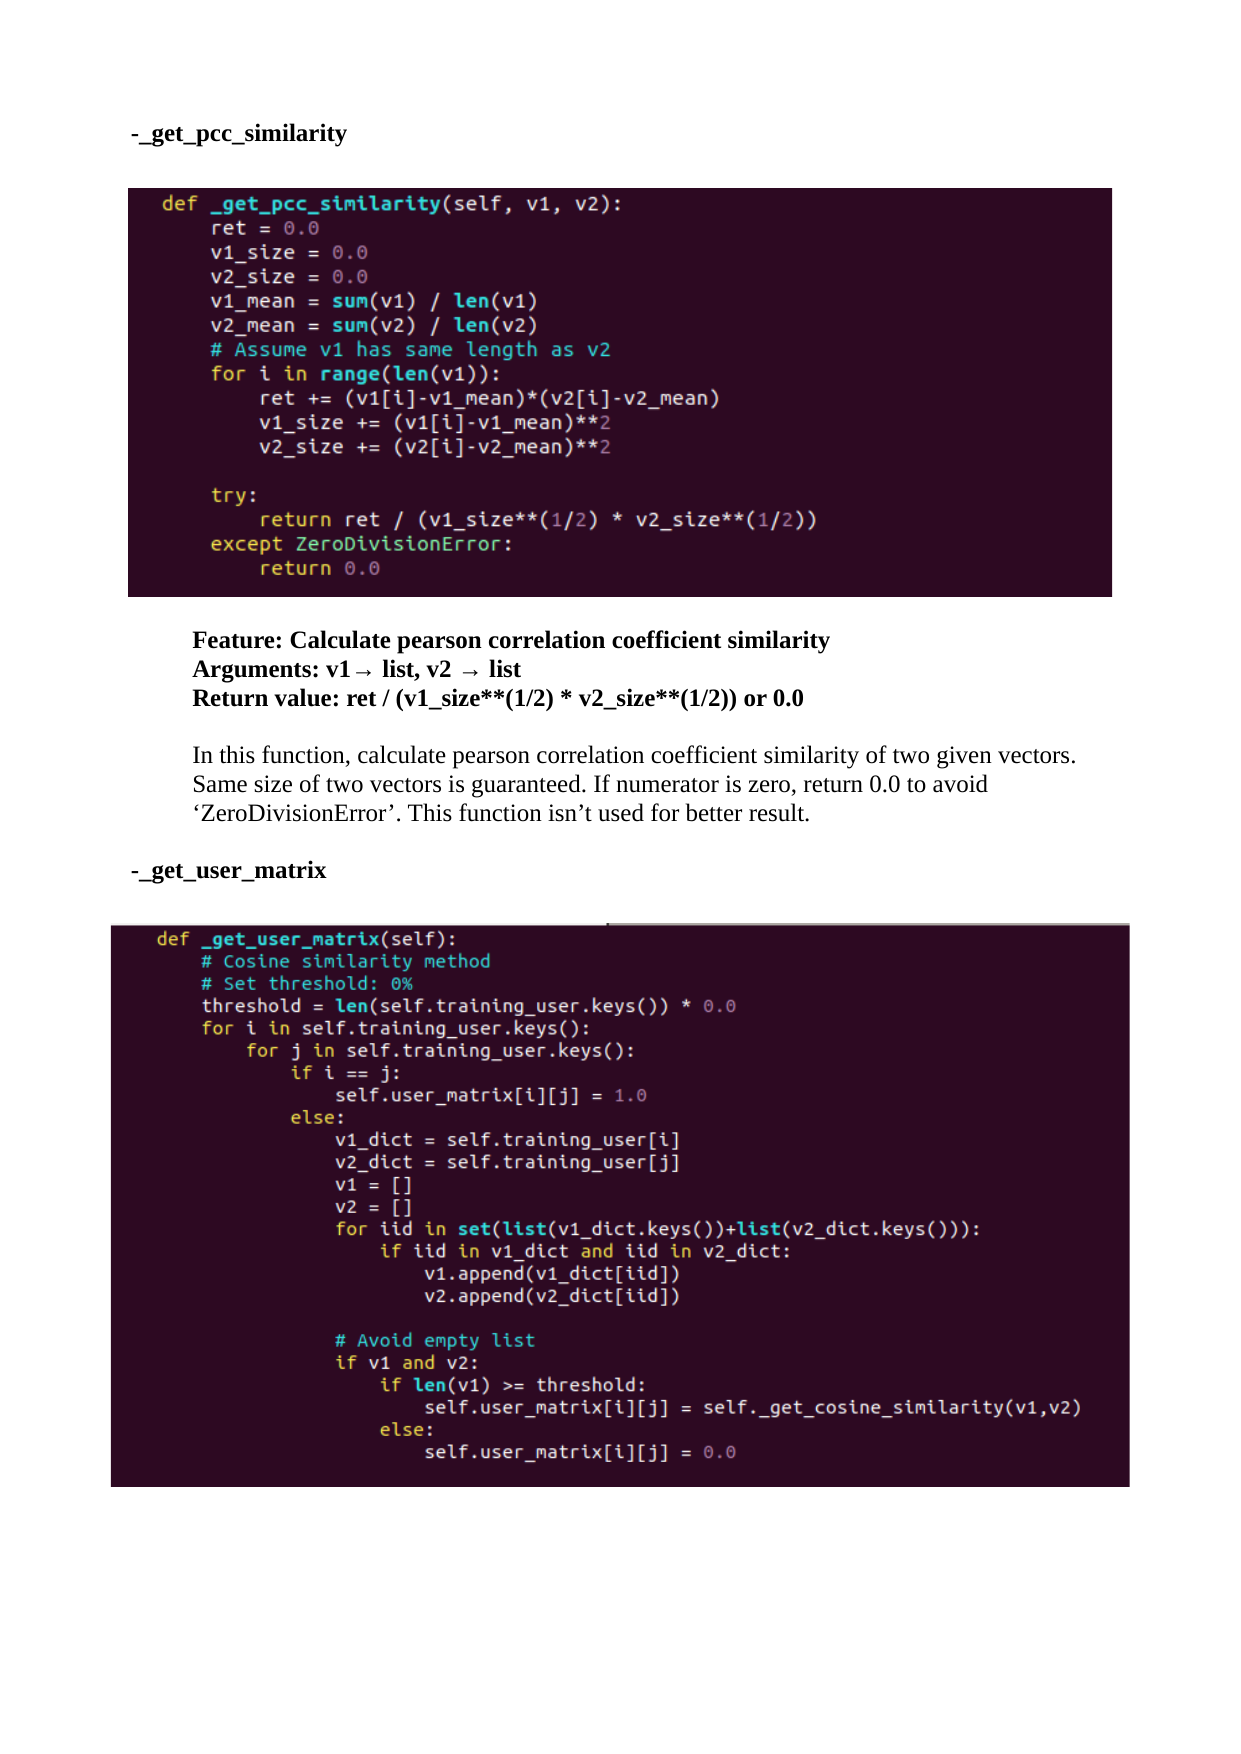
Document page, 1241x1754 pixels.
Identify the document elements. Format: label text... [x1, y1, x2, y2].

text -_get_user_matrix [118, 855, 1122, 884]
text Return value: ret / (v1_size**(1/2) * v2_size**(1/2)) or 0.0 [118, 683, 1122, 712]
text -_get_pcc_similarity [118, 118, 1122, 147]
text In this function, calculate pearson correlation coefficient similarity of two given vectors. Same size of two vectors is guaranteed. If numerator is zero, return 0.0 to avoid ‘ZeroDivisionError’. This function isn’t used for better result. [118, 740, 1122, 827]
picture [1010, 923, 1130, 1446]
text Feature: Calculate pearson correlation coefficient similarity [118, 625, 1122, 654]
picture [894, 188, 1113, 597]
text Arguments: v1→ list, v2 → list [118, 654, 1122, 683]
